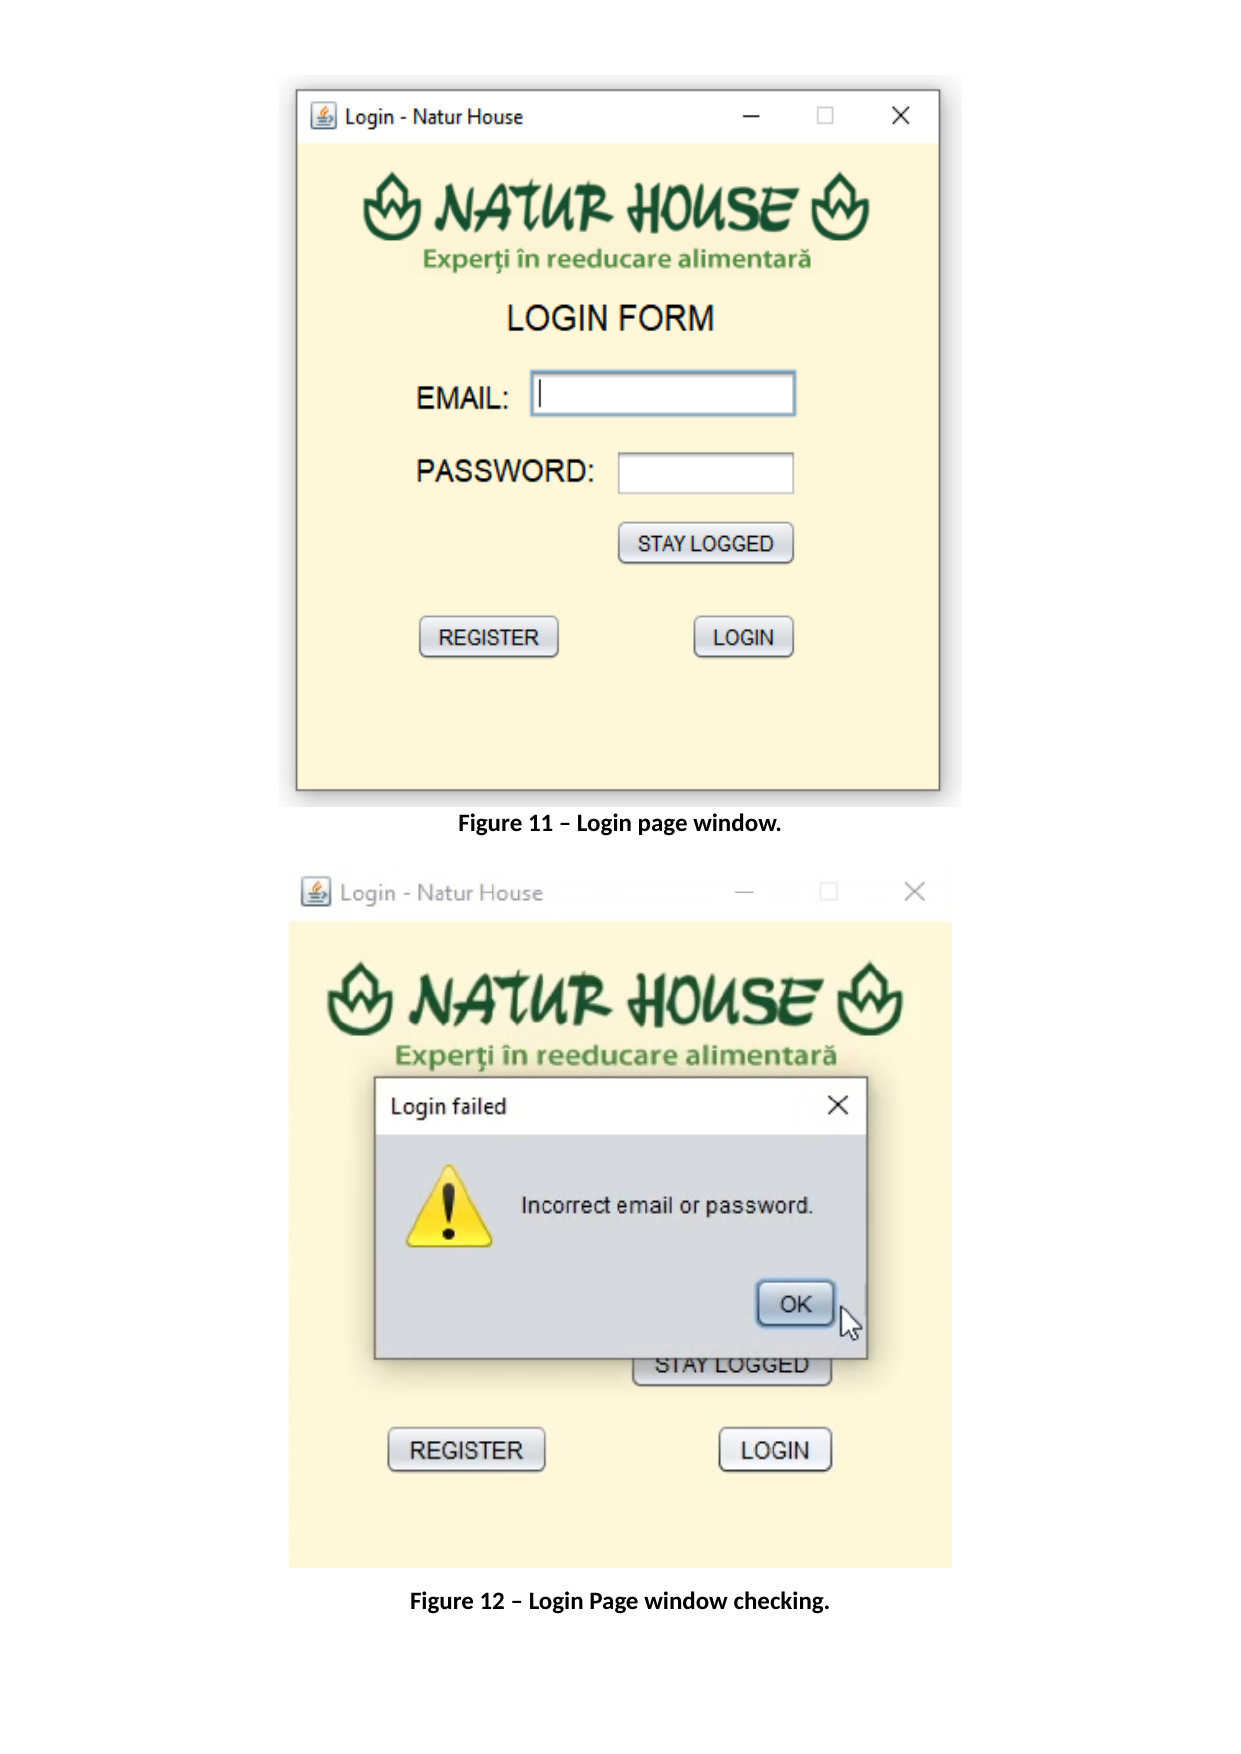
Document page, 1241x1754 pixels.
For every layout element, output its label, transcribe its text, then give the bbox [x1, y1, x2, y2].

text Figure 11 – Login page window. [75, 807, 1165, 837]
text Figure 12 – Login Page window checking. [75, 1585, 1165, 1615]
